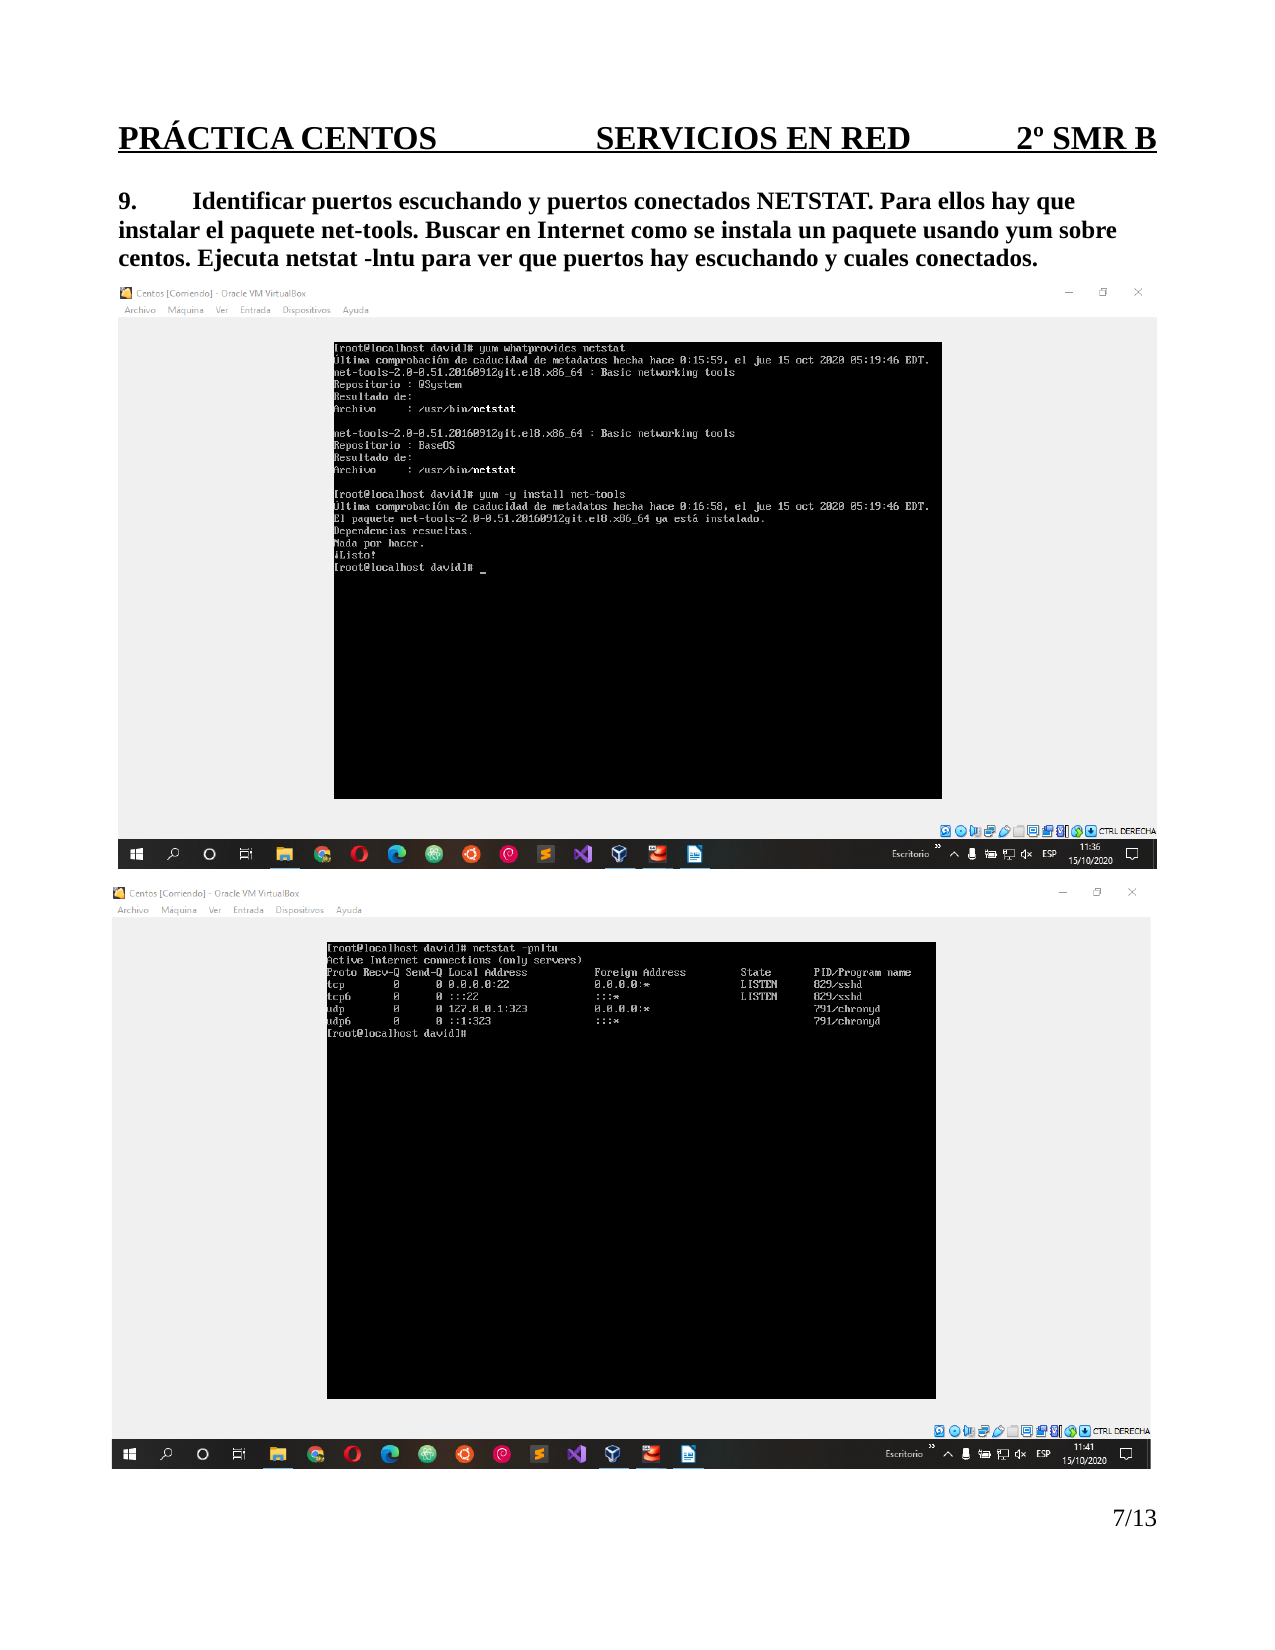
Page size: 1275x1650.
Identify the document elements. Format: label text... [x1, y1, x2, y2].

text 9. Identificar puertos escuchando y puertos conectados NETSTAT. Para ellos hay que instalar el paquete net-tools. Buscar en Internet como se instala un paquete usando yum sobre centos. Ejecuta netstat -lntu para ver que puertos hay escuchando y cuales conectados. [118, 186, 1157, 272]
picture [111, 884, 1151, 1469]
picture [118, 284, 1157, 869]
